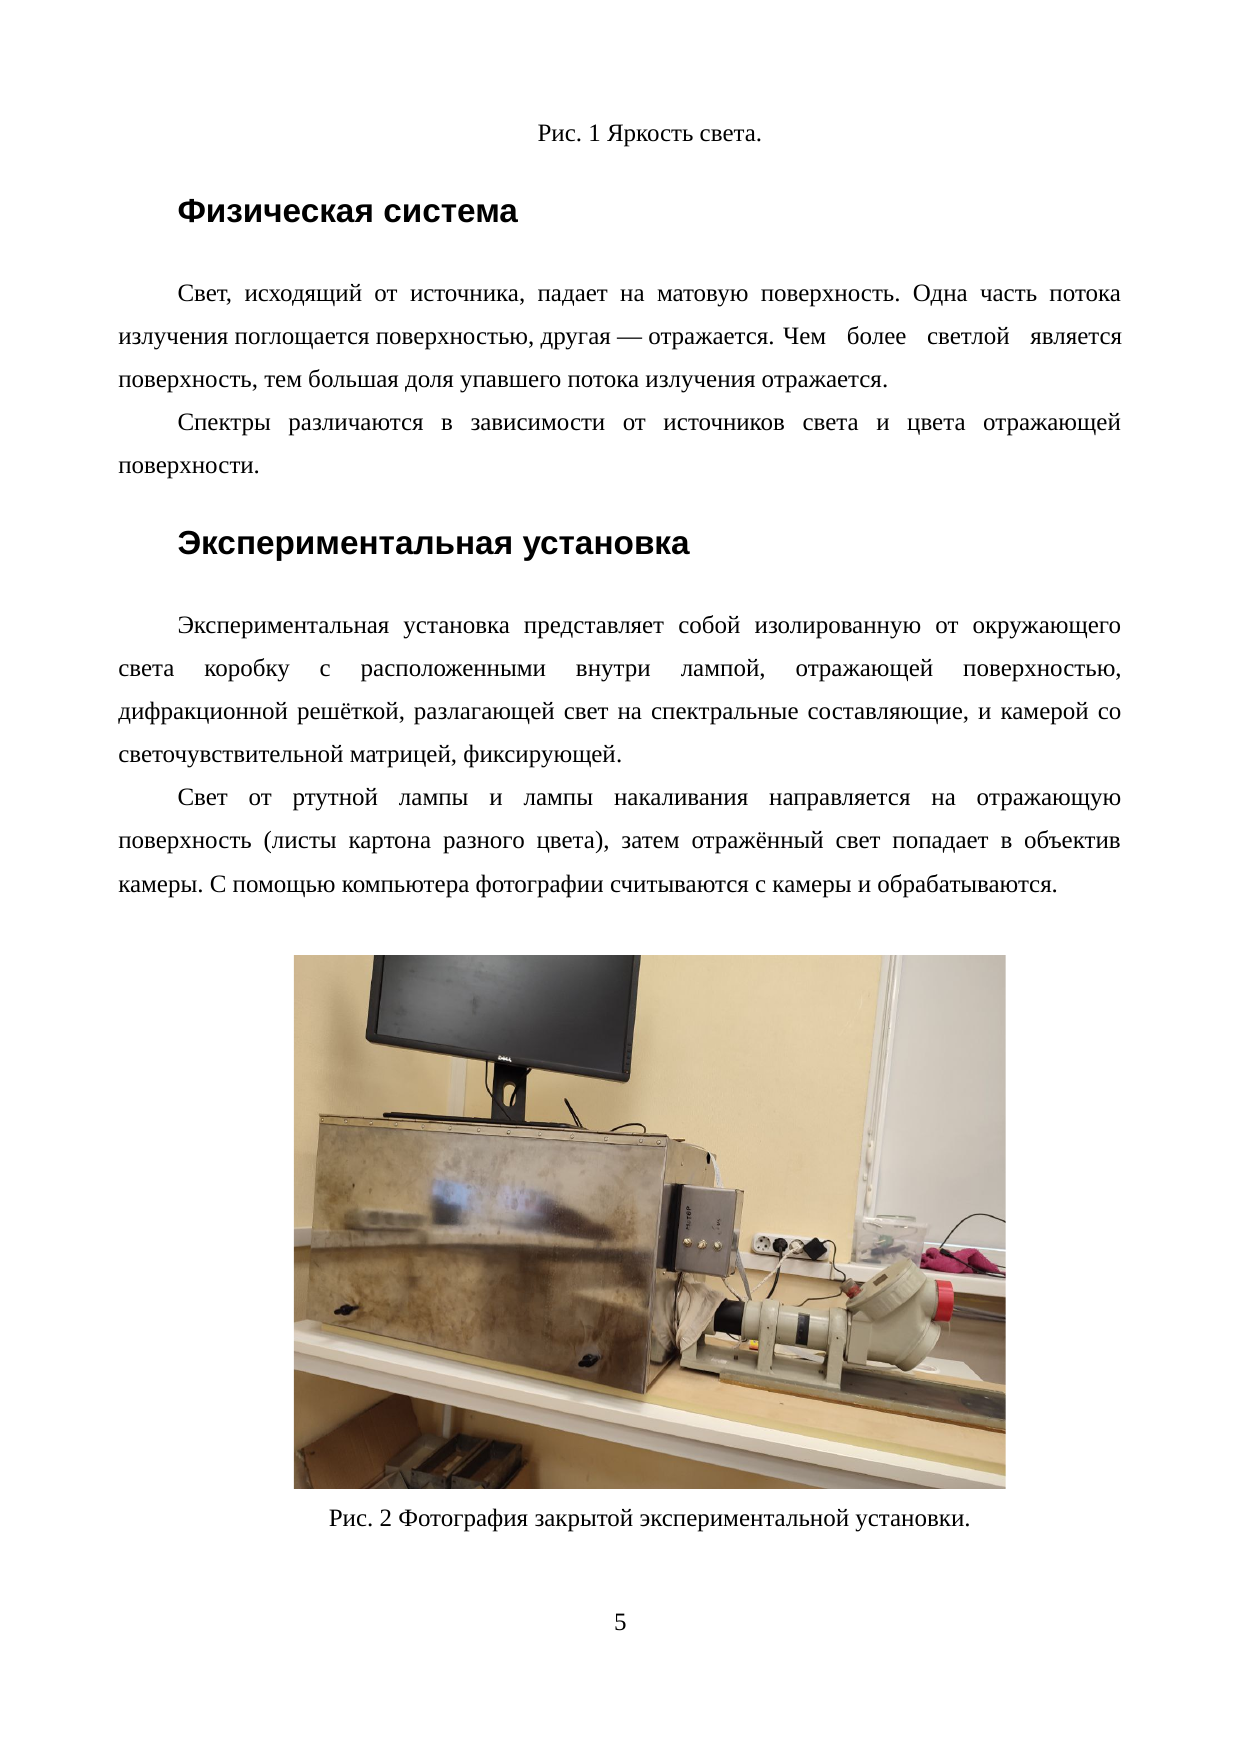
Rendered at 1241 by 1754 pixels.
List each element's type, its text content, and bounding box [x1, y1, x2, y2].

text Свет, исходящий от источника, падает на матовую поверхность. Одна часть потока излучения поглощается поверхностью, другая — отражается. Чем более светлой является поверхность, тем большая доля упавшего потока излучения отражается. [118, 278, 1122, 393]
text Экспериментальная установка представляет собой изолированную от окружающего света коробку с расположенными внутри лампой, отражающей поверхностью, дифракционной решёткой, разлагающей свет на спектральные составляющие, и камерой со светочувствительной матрицей, фиксирующей. [118, 610, 1122, 768]
text Рис. 2 Фотография закрытой экспериментальной установки. [118, 1503, 1122, 1532]
subtitle Экспериментальная установка [118, 523, 1122, 561]
subtitle Физическая система [118, 191, 1122, 229]
text Спектры различаются в зависимости от источников света и цвета отражающей поверхности. [118, 407, 1122, 479]
picture [293, 955, 1006, 1489]
text Рис. 1 Яркость света. [118, 118, 1122, 147]
text Свет от ртутной лампы и лампы накаливания направляется на отражающую поверхность (листы картона разного цвета), затем отражённый свет попадает в объектив камеры. С помощью компьютера фотографии считываются с камеры и обрабатываются. [118, 782, 1122, 897]
